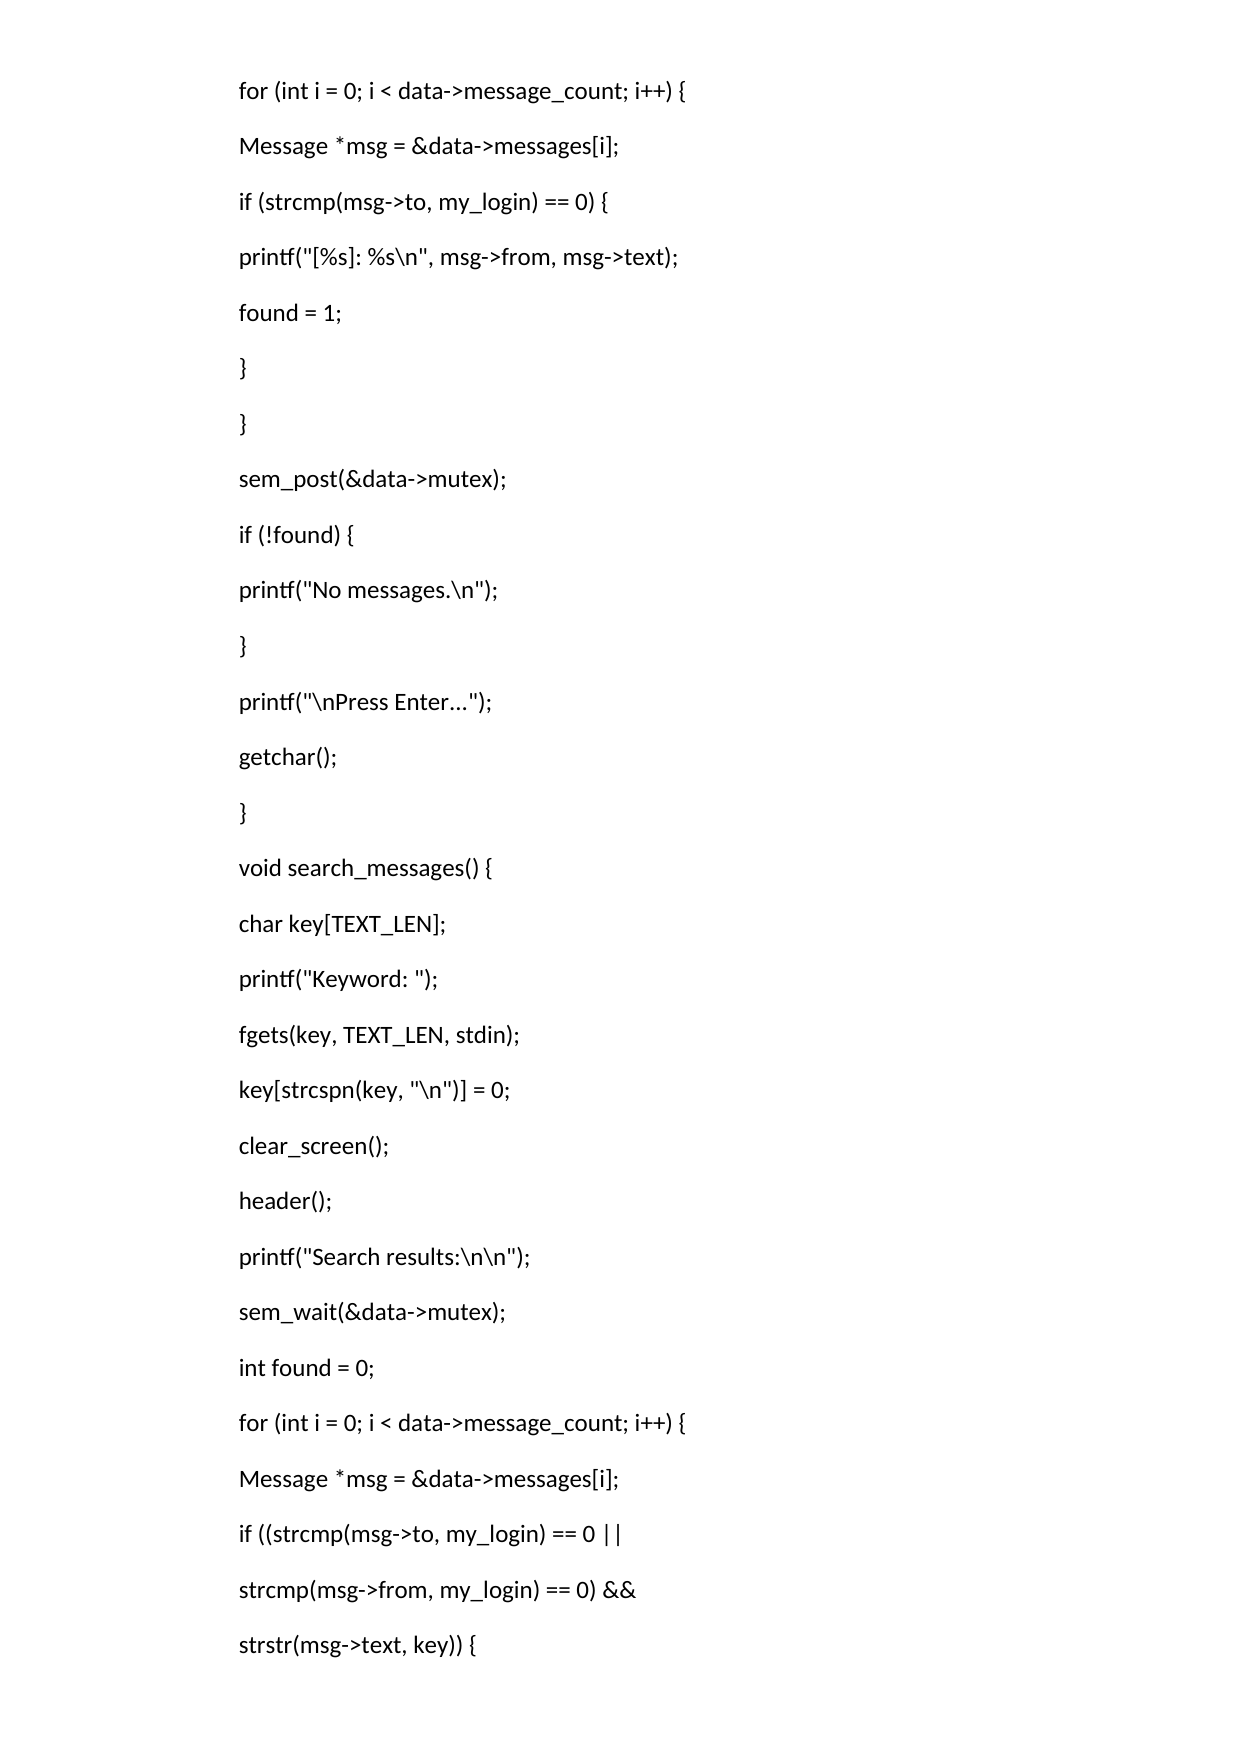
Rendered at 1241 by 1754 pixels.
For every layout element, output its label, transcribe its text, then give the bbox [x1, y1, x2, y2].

text sem_wait(&data->mutex); [238, 1296, 1165, 1327]
text printf("\nPress Enter..."); [238, 686, 1165, 716]
text for (int i = 0; i < data->message_count; i++) { [238, 1407, 1165, 1438]
text strcmp(msg->from, my_login) == 0) && [238, 1574, 1165, 1604]
text clear_screen(); [238, 1130, 1165, 1160]
text Message *msg = &data->messages[i]; [238, 131, 1165, 161]
text printf("[%s]: %s\n", msg->from, msg->text); [238, 242, 1165, 272]
text Message *msg = &data->messages[i]; [238, 1463, 1165, 1493]
text getchar(); [238, 741, 1165, 772]
text for (int i = 0; i < data->message_count; i++) { [238, 75, 1165, 106]
text key[strcspn(key, "\n")] = 0; [238, 1074, 1165, 1105]
text if (!found) { [238, 519, 1165, 550]
text int found = 0; [238, 1352, 1165, 1382]
text sem_post(&data->mutex); [238, 464, 1165, 494]
text void search_messages() { [238, 852, 1165, 883]
text } [238, 353, 1165, 383]
text char key[TEXT_LEN]; [238, 908, 1165, 938]
text printf("Search results:\n\n"); [238, 1241, 1165, 1271]
text fgets(key, TEXT_LEN, stdin); [238, 1019, 1165, 1049]
text found = 1; [238, 297, 1165, 328]
text if (strcmp(msg->to, my_login) == 0) { [238, 186, 1165, 217]
text printf("No messages.\n"); [238, 575, 1165, 605]
text if ((strcmp(msg->to, my_login) == 0 || [238, 1518, 1165, 1549]
text strstr(msg->text, key)) { [238, 1629, 1165, 1660]
text } [238, 630, 1165, 661]
text header(); [238, 1185, 1165, 1216]
text } [238, 797, 1165, 827]
text printf("Keyword: "); [238, 963, 1165, 994]
text } [238, 408, 1165, 439]
